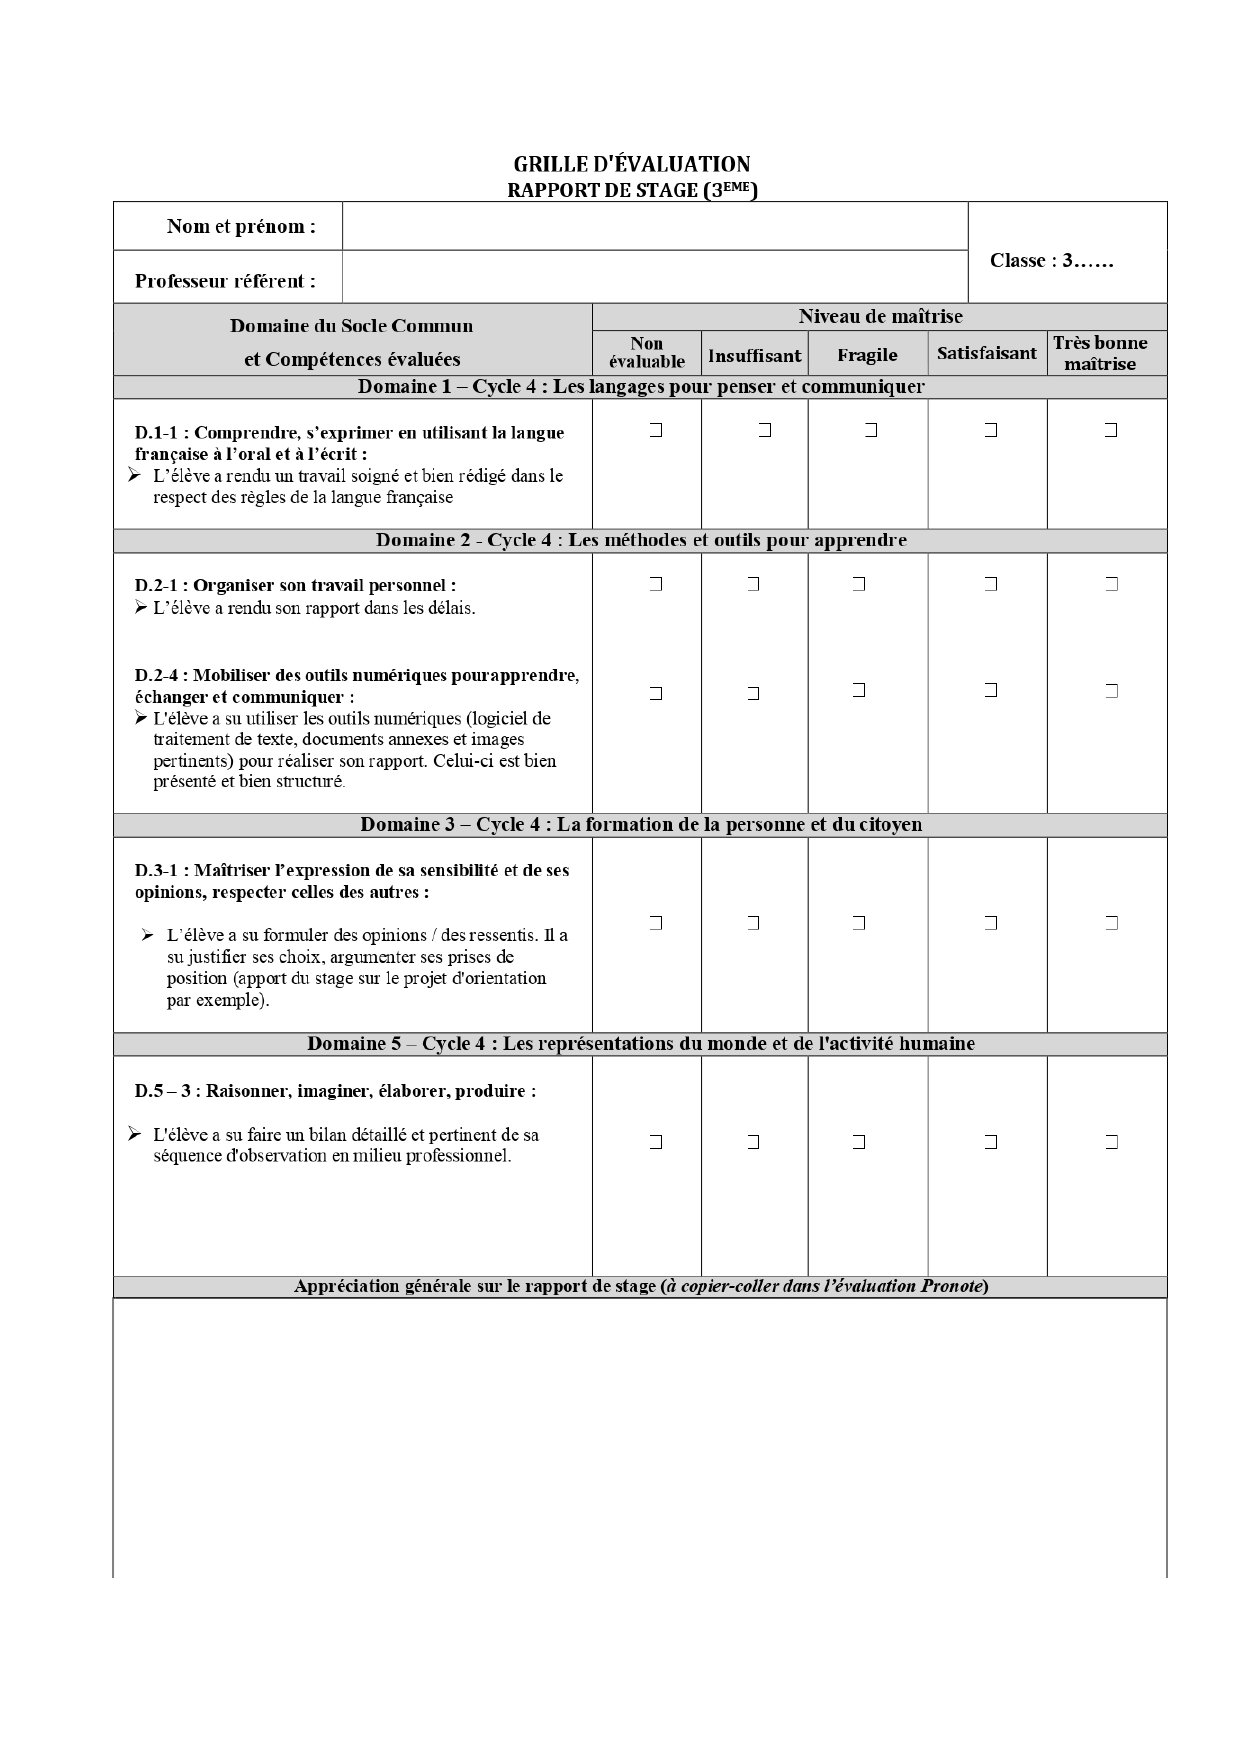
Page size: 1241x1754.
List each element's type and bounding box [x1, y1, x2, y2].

picture [73, 118, 1190, 1578]
